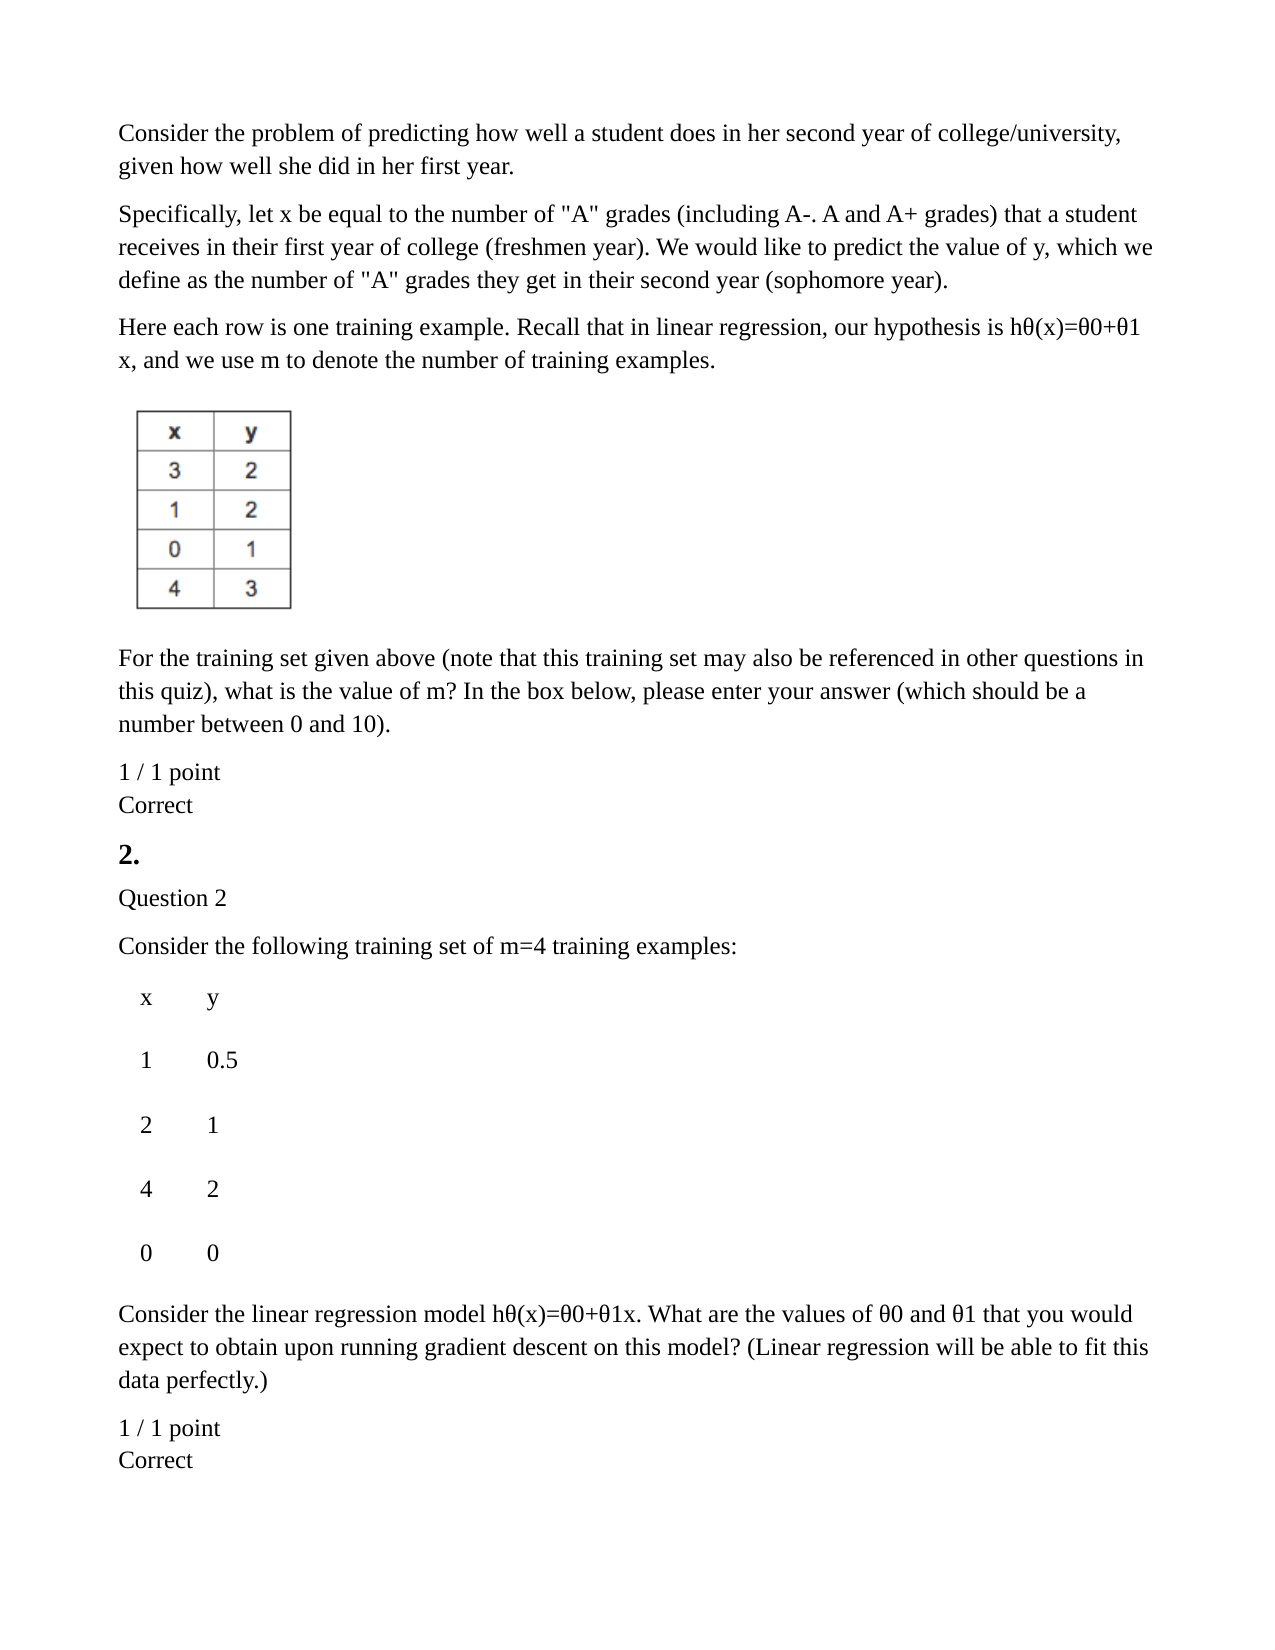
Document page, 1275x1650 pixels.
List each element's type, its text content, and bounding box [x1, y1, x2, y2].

text Correct [118, 790, 1157, 818]
text For the training set given above (note that this training set may also be referenced in other questions in this quiz), what is the value of m? In the box below, please enter your answer (which should be a number between 0 and 10). [118, 643, 1157, 738]
text Consider the linear regression model hθ​(x)=θ0​+θ1​x. What are the values of θ0​ and θ1​ that you would expect to obtain upon running gradient descent on this model? (Linear regression will be able to fit this data perfectly.) [118, 1299, 1157, 1394]
table_header y [185, 979, 273, 1043]
text Consider the problem of predicting how well a student does in her second year of college/university, given how well she did in her first year. [118, 118, 1157, 180]
table_cell 1 [185, 1107, 273, 1171]
table_cell 1 [118, 1043, 185, 1107]
picture [118, 393, 323, 625]
table_cell 0 [118, 1235, 185, 1299]
table_header x [118, 979, 185, 1043]
text Specifically, let x be equal to the number of "A" grades (including A-. A and A+ grades) that a student receives in their first year of college (freshmen year). We would like to predict the value of y, which we define as the number of "A" grades they get in their second year (sophomore year). [118, 199, 1157, 293]
text 1 / 1 point [118, 757, 1157, 786]
table_cell 2 [118, 1107, 185, 1171]
text 1 / 1 point [118, 1413, 1157, 1441]
table_cell 2 [185, 1171, 273, 1235]
table_cell 0 [185, 1235, 273, 1299]
text Consider the following training set of m=4 training examples: [118, 931, 1157, 960]
table_cell 4 [118, 1171, 185, 1235]
subtitle 2. [118, 837, 1157, 871]
text Correct [118, 1446, 1157, 1474]
text Question 2 [118, 883, 1157, 912]
table_cell 0.5 [185, 1043, 273, 1107]
text Here each row is one training example. Recall that in linear regression, our hypothesis is hθ​(x)=θ0​+θ1​x, and we use m to denote the number of training examples. [118, 312, 1157, 374]
